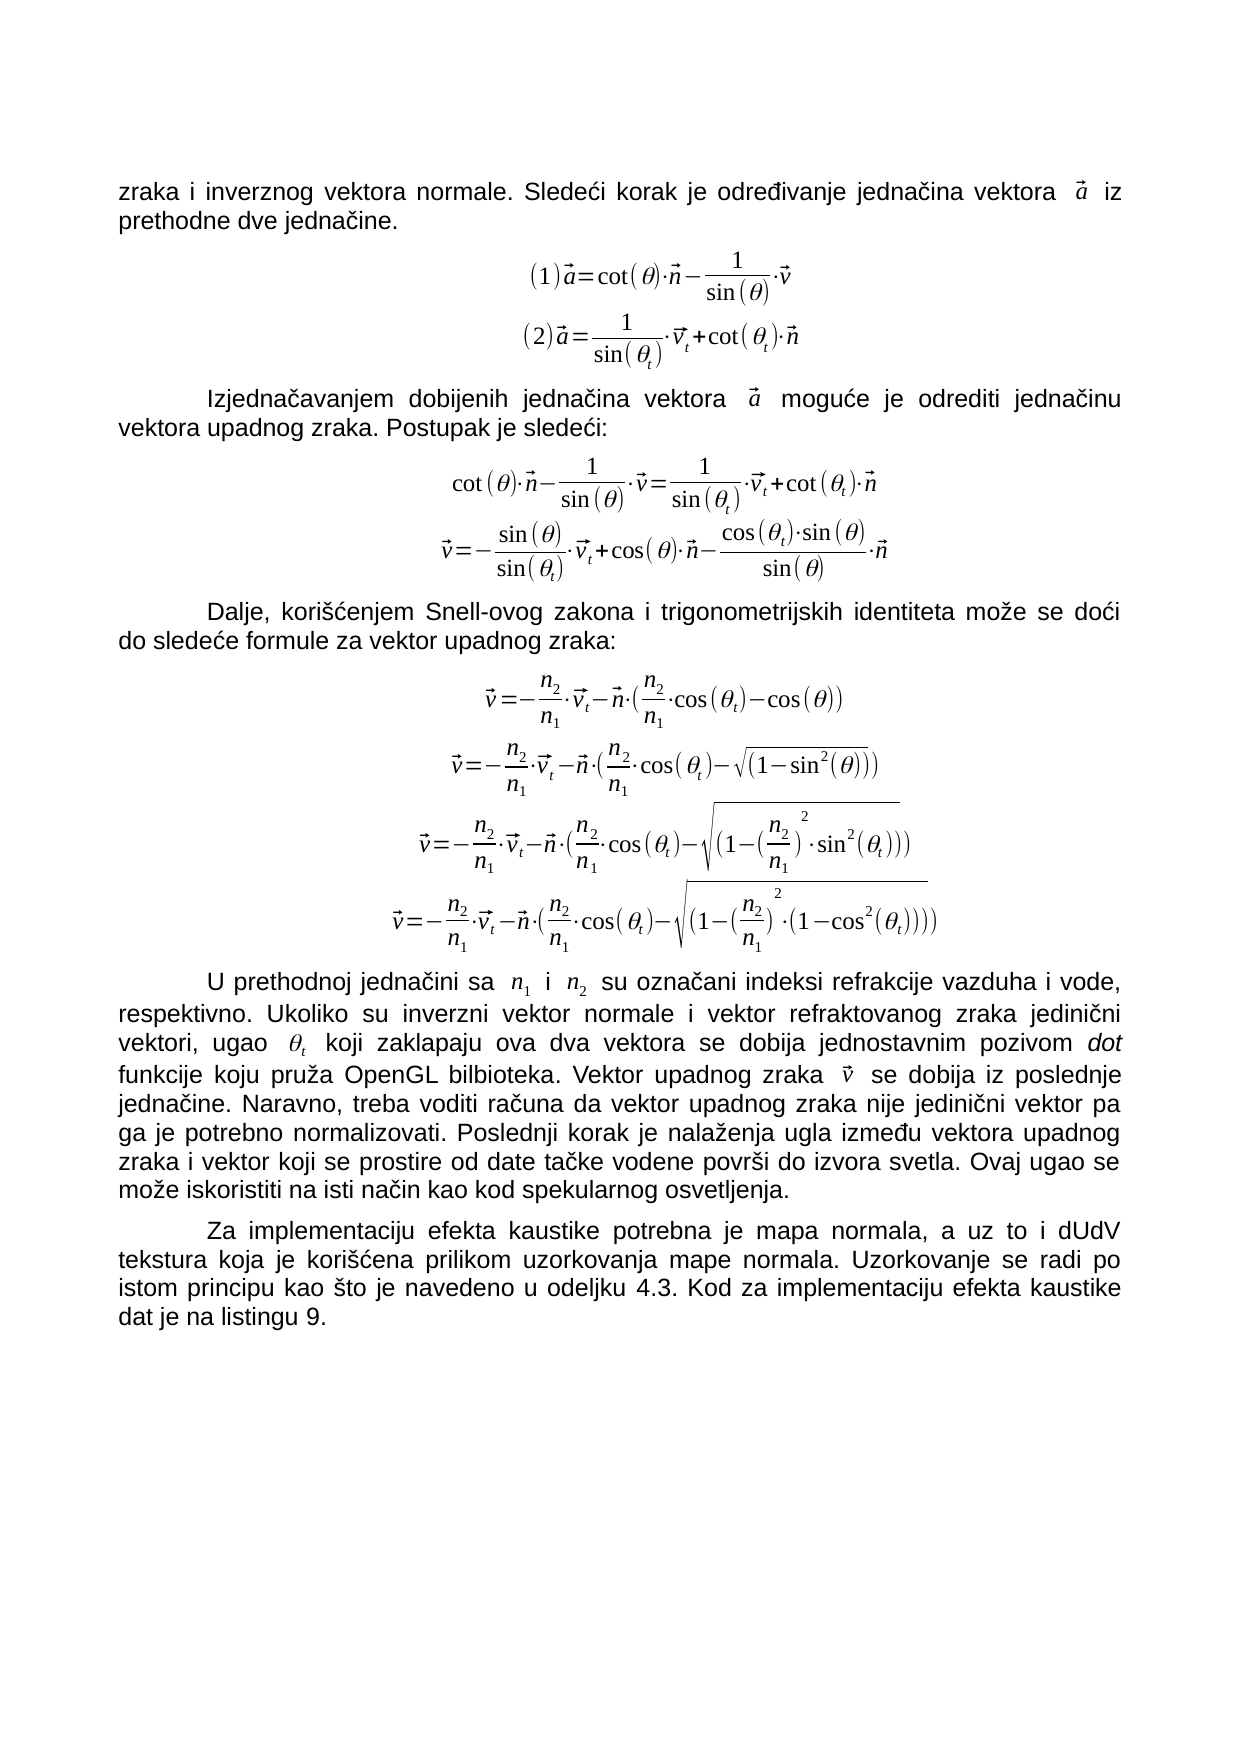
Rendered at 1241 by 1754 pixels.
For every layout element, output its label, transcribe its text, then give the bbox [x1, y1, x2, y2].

text Za implementaciju efekta kaustike potrebna je mapa normala, a uz to i dUdV tekstura koja je korišćena prilikom uzorkovanja mape normala. Uzorkovanje se radi po istom principu kao što je navedeno u odeljku 4.3. Kod za implementaciju efekta kaustike dat je na listingu 9. [118, 1216, 1122, 1331]
text zraka i inverznog vektora normale. Sledeći korak je određivanje jednačina vektora iz prethodne dve jednačine. [118, 177, 1122, 235]
text Izjednačavanjem dobijenih jednačina vektora moguće je odrediti jednačinu vektora upadnog zraka. Postupak je sledeći: [118, 384, 1122, 442]
text U prethodnoj jednačini sa i su označani indeksi refrakcije vazduha i vode, respektivno. Ukoliko su inverzni vektor normale i vektor refraktovanog zraka jedinični vektori, ugao koji zaklapaju ova dva vektora se dobija jednostavnim pozivom dot funkcije koju pruža OpenGL bilbioteka. Vektor upadnog zraka se dobija iz poslednje jednačine. Naravno, treba voditi računa da vektor upadnog zraka nije jedinični vektor pa ga je potrebno normalizovati. Poslednji korak je nalaženja ugla između vektora upadnog zraka i vektor koji se prostire od date tačke vodene površi do izvora svetla. Ovaj ugao se može iskoristiti na isti način kao kod spekularnog osvetljenja. [118, 967, 1122, 1204]
text Dalje, korišćenjem Snell-ovog zakona i trigonometrijskih identiteta može se doći do sledeće formule za vektor upadnog zraka: [118, 597, 1122, 654]
